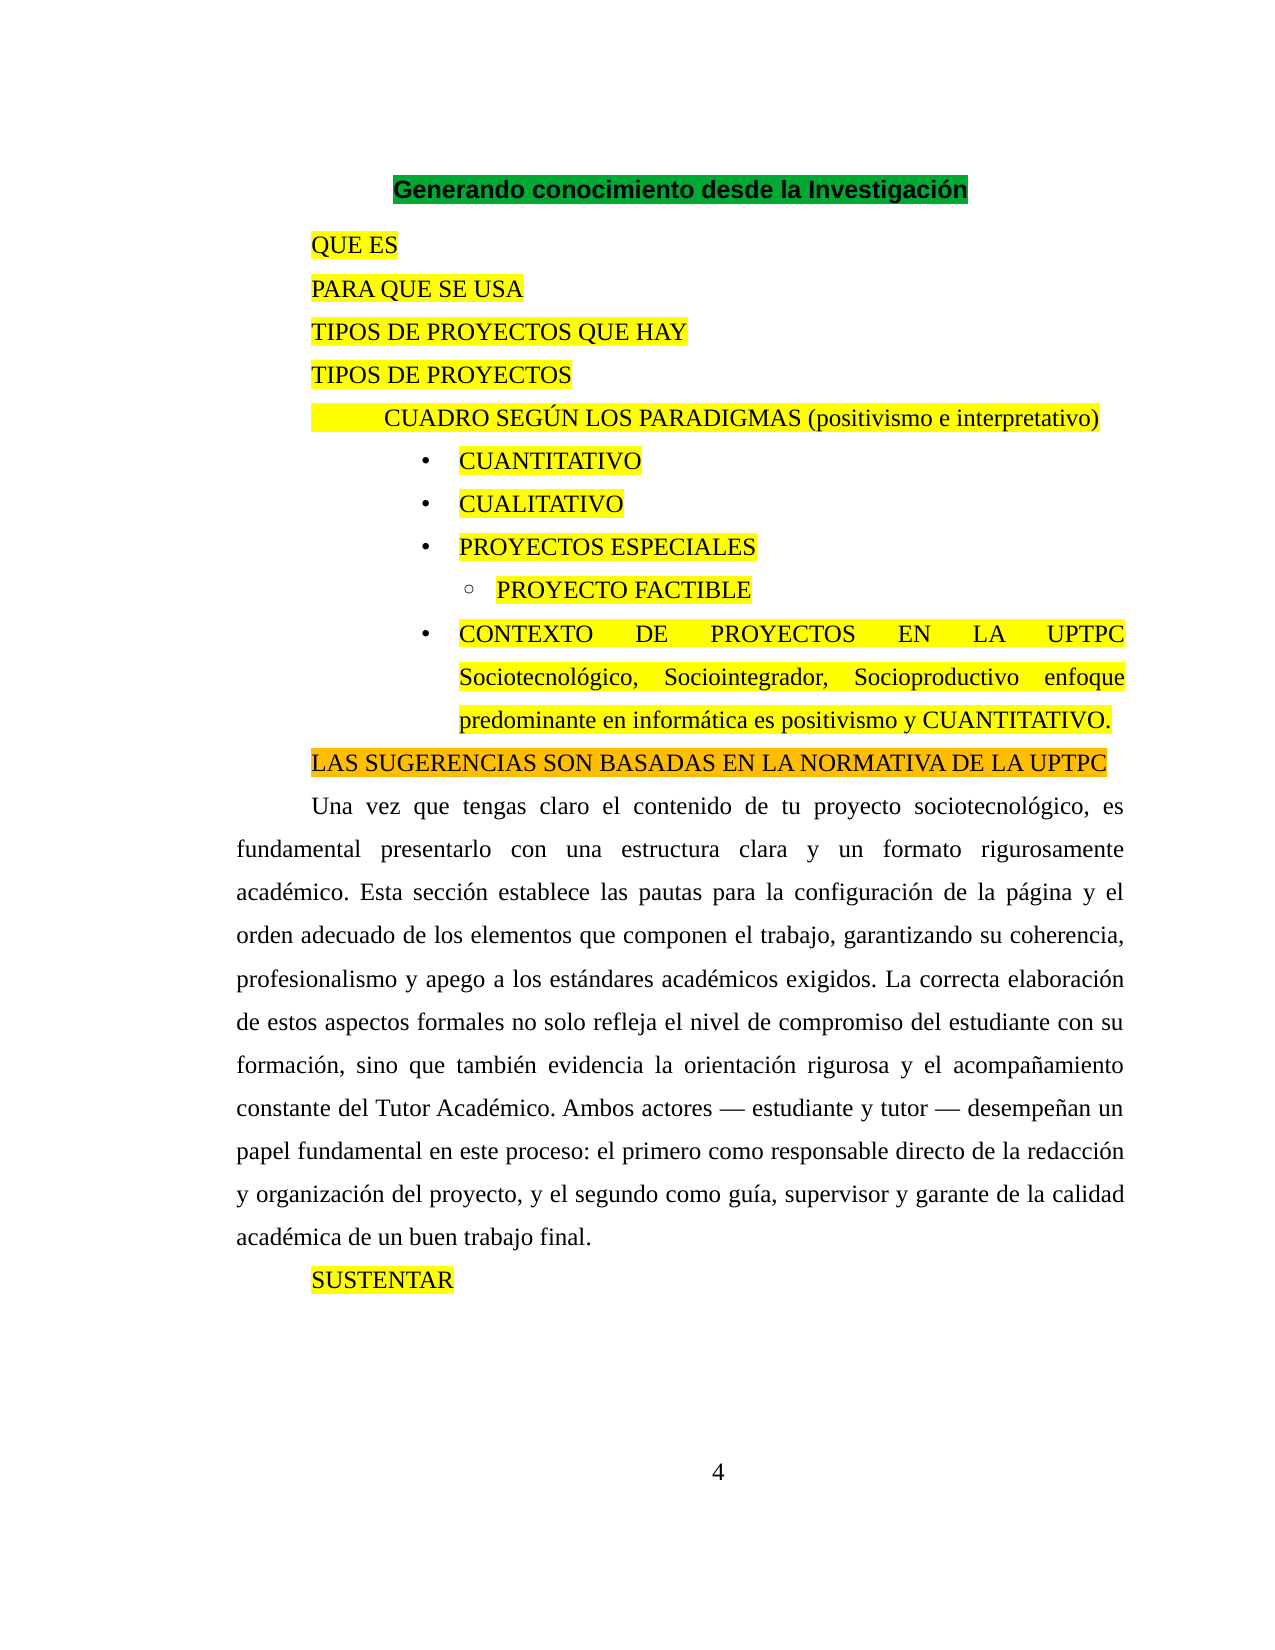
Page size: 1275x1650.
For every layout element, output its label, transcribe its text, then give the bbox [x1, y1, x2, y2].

list CUANTITATIVO [421, 446, 1125, 475]
text LAS SUGERENCIAS SON BASADAS EN LA NORMATIVA DE LA UPTPC [236, 748, 1125, 777]
text PARA QUE SE USA [236, 274, 1125, 302]
list CONTEXTO DE PROYECTOS EN LA UPTPC Sociotecnológico, Sociointegrador, Socioproductivo enfoque predominante en informática es positivismo y CUANTITATIVO. [421, 619, 1125, 734]
list PROYECTOS ESPECIALES [421, 532, 1125, 561]
text TIPOS DE PROYECTOS QUE HAY [236, 317, 1125, 346]
text SUSTENTAR [236, 1266, 1125, 1294]
list CUALITATIVO [421, 489, 1125, 518]
text QUE ES [236, 231, 1125, 259]
text CUADRO SEGÚN LOS PARADIGMAS (positivismo e interpretativo) [236, 403, 1125, 432]
text TIPOS DE PROYECTOS [236, 360, 1125, 389]
subtitle Generando conocimiento desde la Investigación [236, 175, 1125, 204]
list PROYECTO FACTIBLE [459, 576, 1125, 604]
text Una vez que tengas claro el contenido de tu proyecto sociotecnológico, es fundamental presentarlo con una estructura clara y un formato rigurosamente académico. Esta sección establece las pautas para la configuración de la página y el orden adecuado de los elementos que componen el trabajo, garantizando su coherencia, profesionalismo y apego a los estándares académicos exigidos. La correcta elaboración de estos aspectos formales no solo refleja el nivel de compromiso del estudiante con su formación, sino que también evidencia la orientación rigurosa y el acompañamiento constante del Tutor Académico. Ambos actores — estudiante y tutor — desempeñan un papel fundamental en este proceso: el primero como responsable directo de la redacción y organización del proyecto, y el segundo como guía, supervisor y garante de la calidad académica de un buen trabajo final. [236, 791, 1125, 1251]
